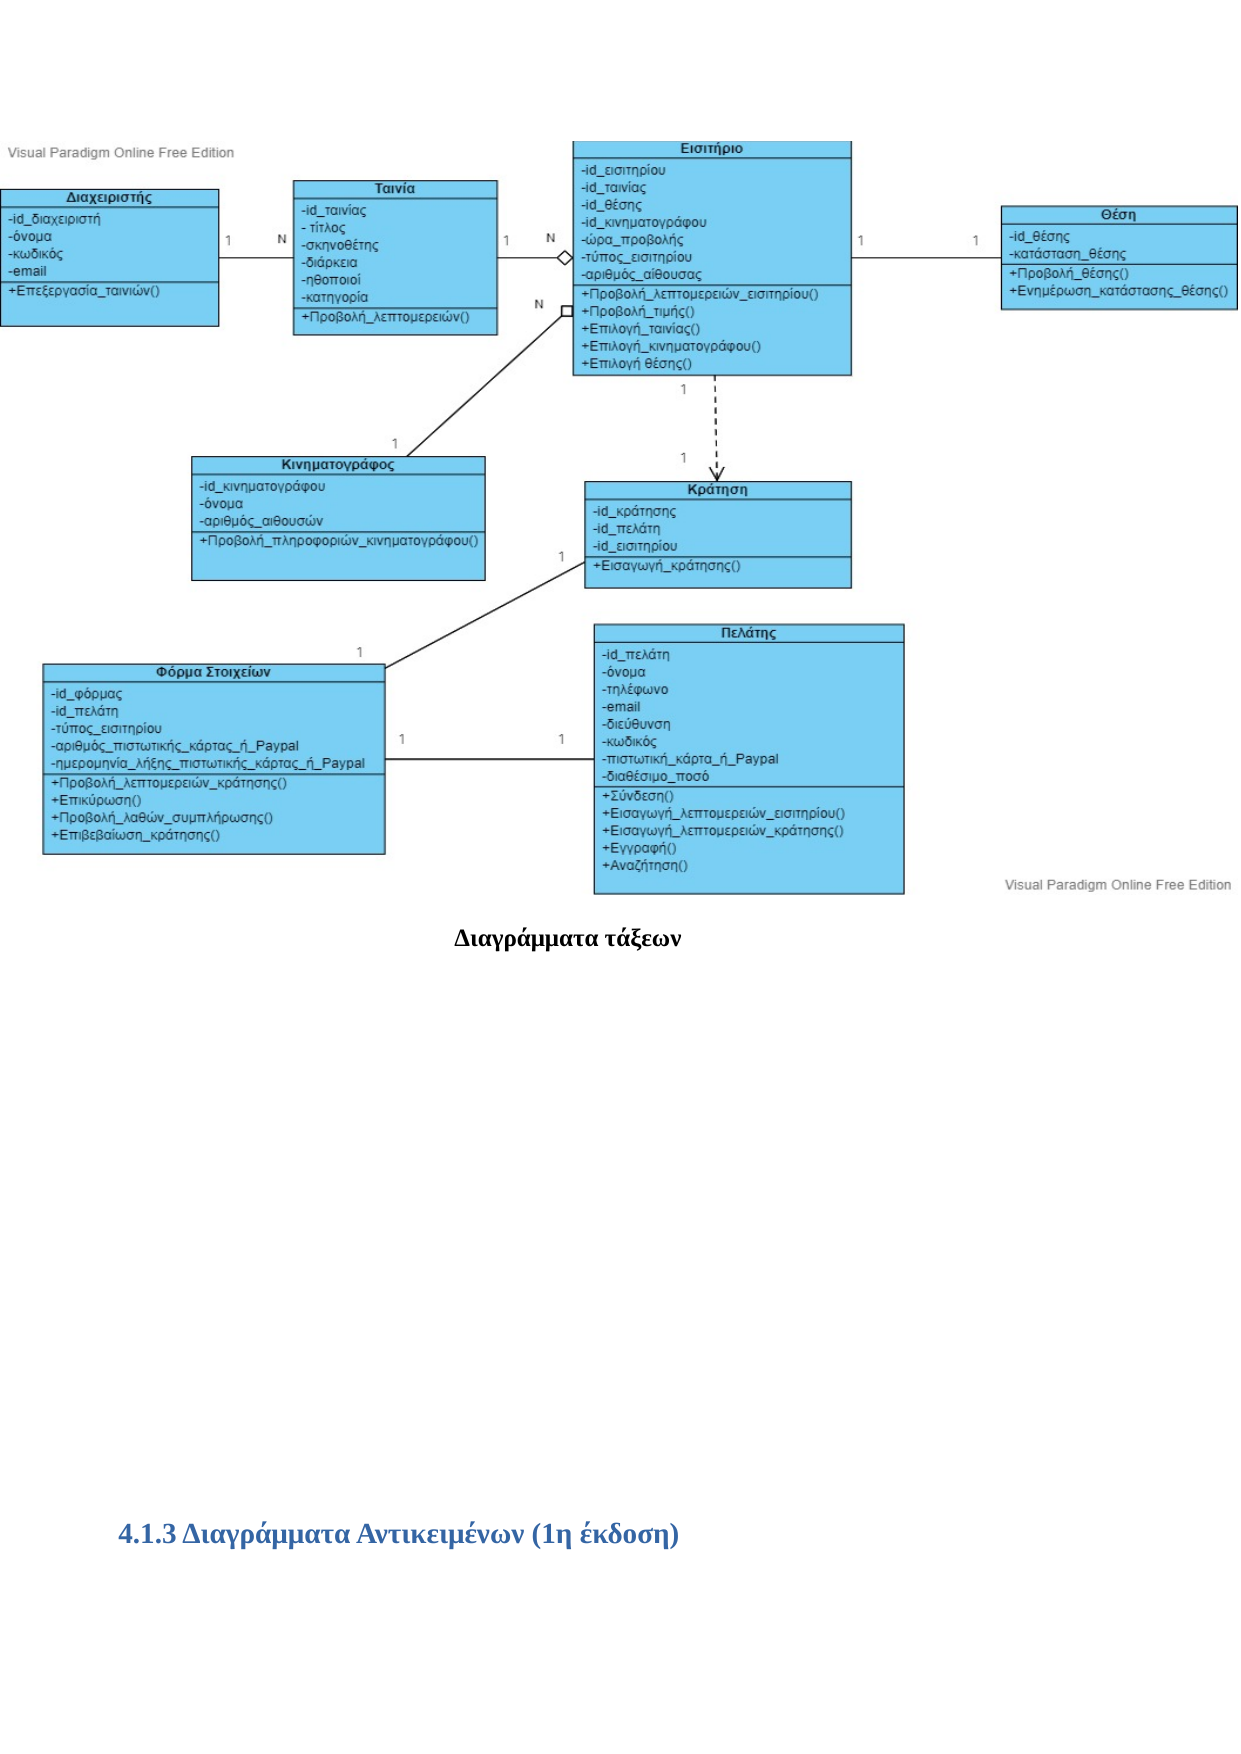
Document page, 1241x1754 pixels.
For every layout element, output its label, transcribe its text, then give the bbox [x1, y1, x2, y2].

text Διαγράμματα τάξεων [118, 923, 1122, 952]
text 4.1.3 Διαγράμματα Αντικειμένων (1η έκδοση) [118, 1516, 1122, 1550]
